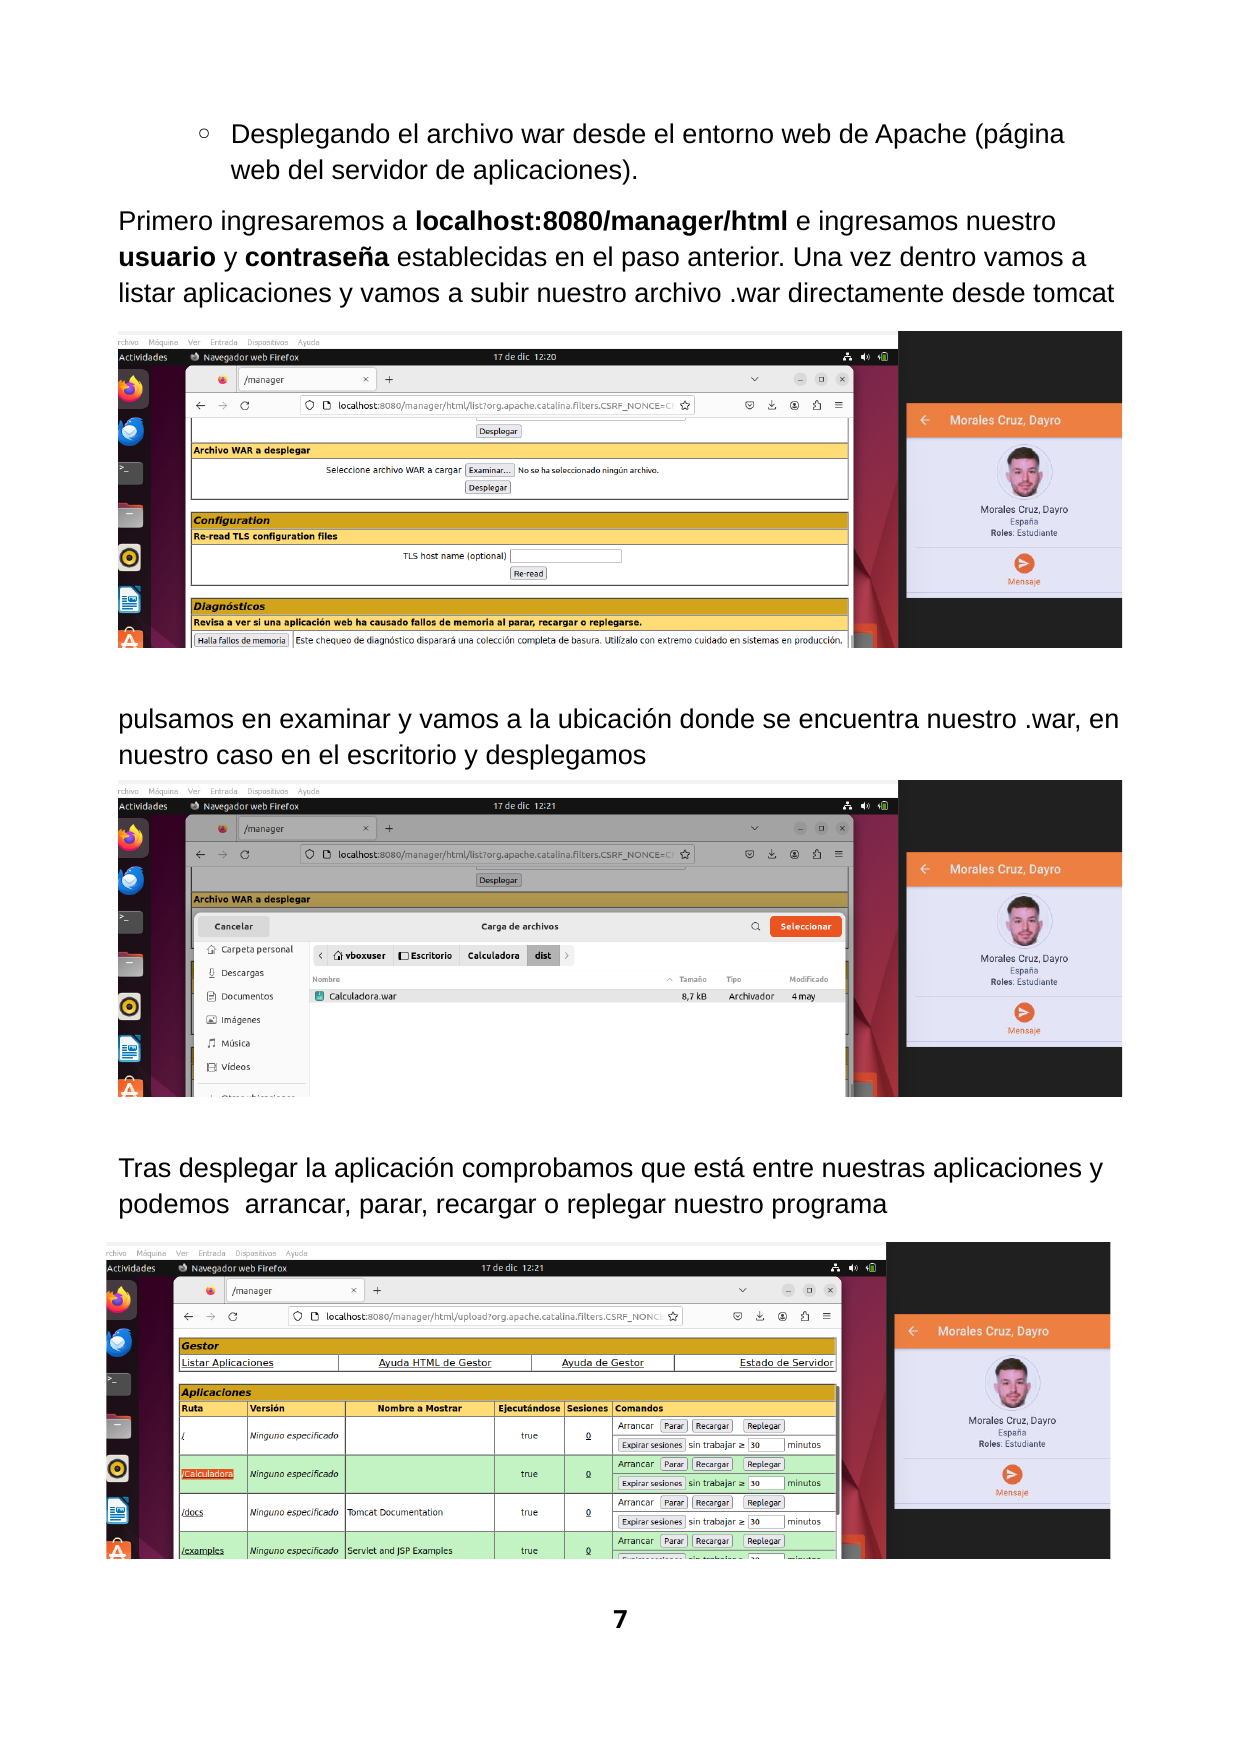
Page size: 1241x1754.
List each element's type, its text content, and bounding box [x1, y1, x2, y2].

text pulsamos en examinar y vamos a la ubicación donde se encuentra nuestro .war, en nuestro caso en el escritorio y desplegamos [118, 703, 1122, 770]
picture [118, 780, 1123, 1097]
picture [118, 331, 1123, 648]
text Tras desplegar la aplicación comprobamos que está entre nuestras aplicaciones y podemos arrancar, parar, recargar o replegar nuestro programa [118, 1152, 1122, 1219]
picture [106, 1242, 1111, 1559]
list Desplegando el archivo war desde el entorno web de Apache (página web del servidor de aplicaciones). [193, 118, 1122, 185]
text Primero ingresaremos a localhost:8080/manager/html e ingresamos nuestro usuario y contraseña establecidas en el paso anterior. Una vez dentro vamos a listar aplicaciones y vamos a subir nuestro archivo .war directamente desde tomcat [118, 205, 1122, 308]
